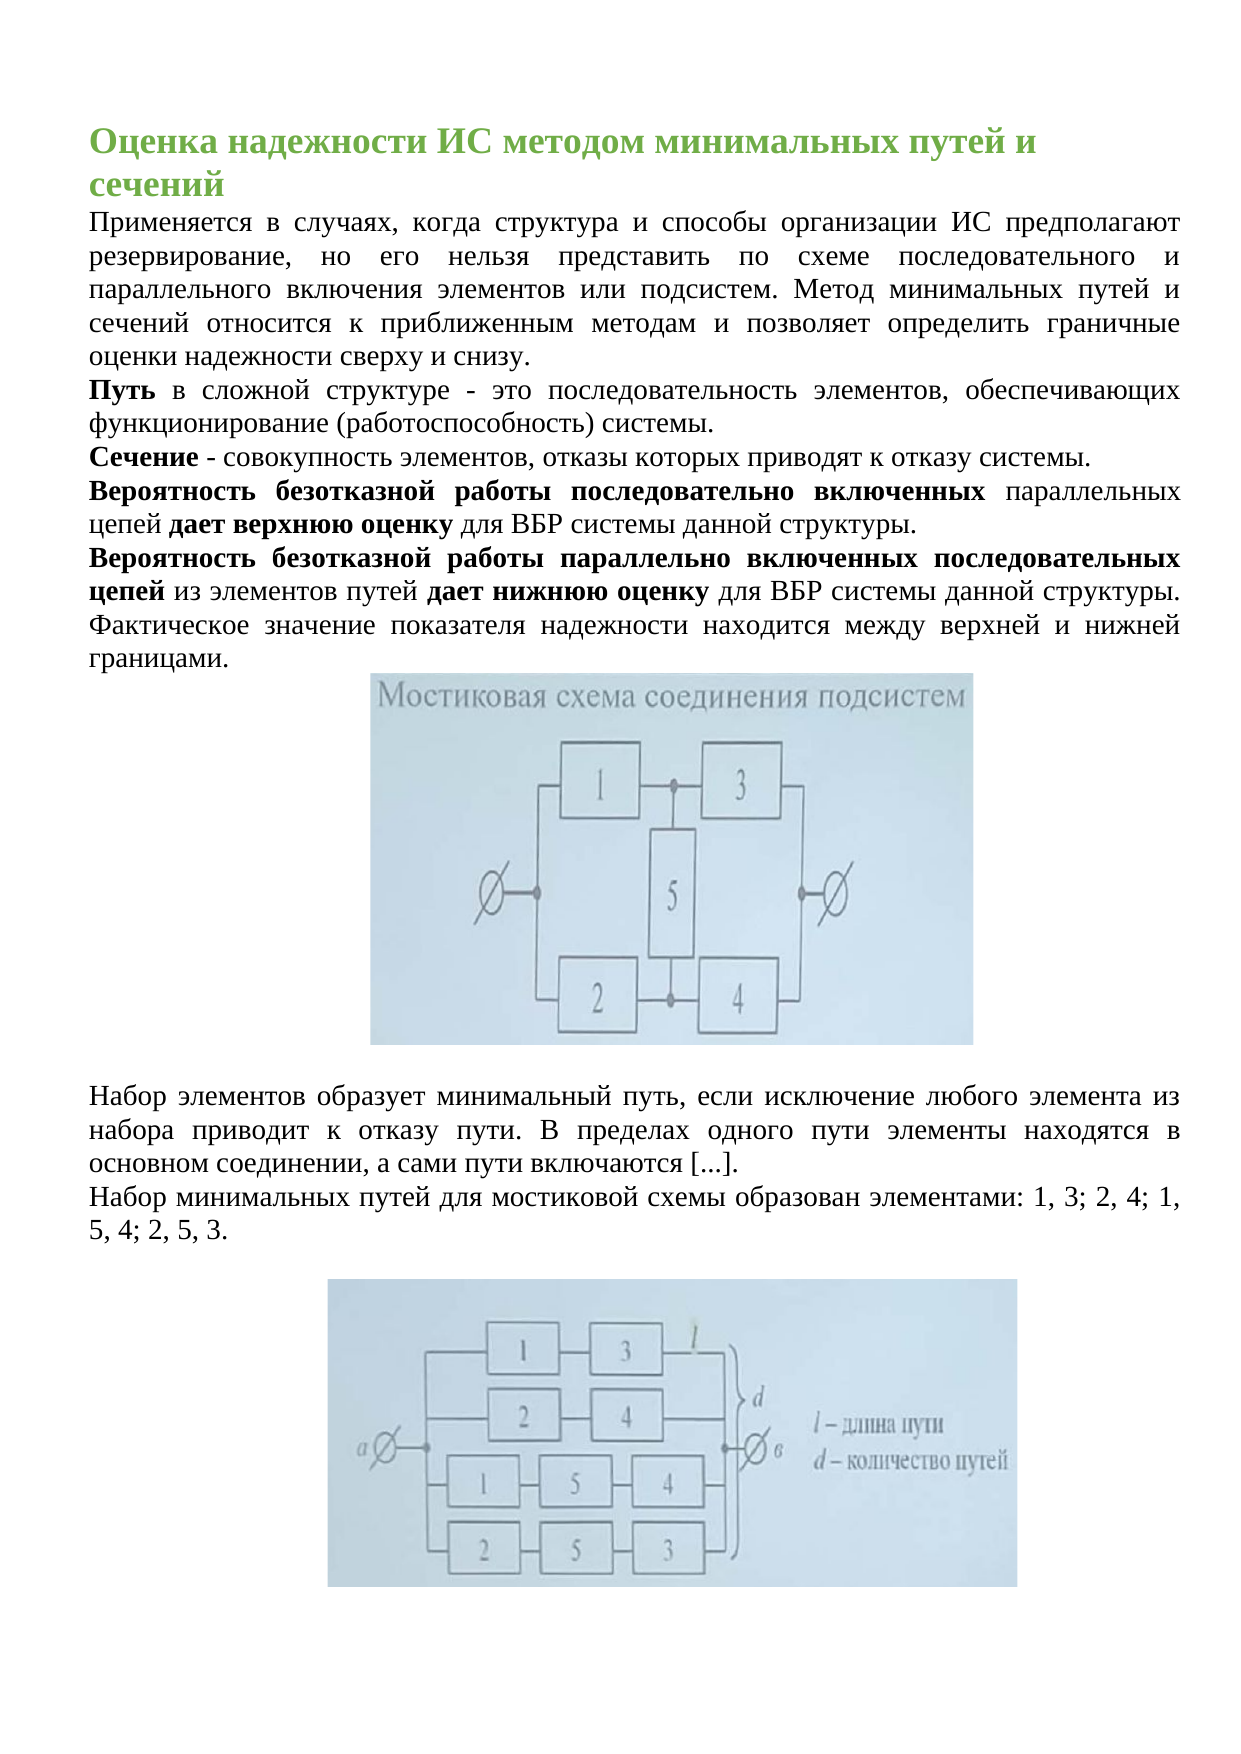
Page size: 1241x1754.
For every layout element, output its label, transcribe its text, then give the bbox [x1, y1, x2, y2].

text Сечение - совокупность элементов, отказы которых приводят к отказу системы. [89, 439, 1181, 473]
text Путь в сложной структуре - это последовательность элементов, обеспечивающих функционирование (работоспособность) системы. [89, 372, 1181, 439]
text Вероятность безотказной работы параллельно включенных последовательных цепей из элементов путей дает нижнюю оценку для ВБР системы данной структуры. Фактическое значение показателя надежности находится между верхней и нижней границами. [89, 540, 1181, 674]
text Набор элементов образует минимальный путь, если исключение любого элемента из набора приводит к отказу пути. В пределах одного пути элементы находятся в основном соединении, а сами пути включаются [...]. [89, 1078, 1181, 1179]
picture [327, 1279, 1018, 1587]
text Вероятность безотказной работы последовательно включенных параллельных цепей дает верхнюю оценку для ВБР системы данной структуры. [89, 473, 1181, 540]
text Набор минимальных путей для мостиковой схемы образован элементами: 1, 3; 2, 4; 1, 5, 4; 2, 5, 3. [89, 1179, 1181, 1246]
text Применяется в случаях, когда структура и способы организации ИС предполагают резервирование, но его нельзя представить по схеме последовательного и параллельного включения элементов или подсистем. Метод минимальных путей и сечений относится к приближенным методам и позволяет определить граничные оценки надежности сверху и снизу. [89, 204, 1181, 372]
picture [370, 673, 974, 1045]
text Оценка надежности ИС методом минимальных путей и сечений [89, 118, 1181, 204]
